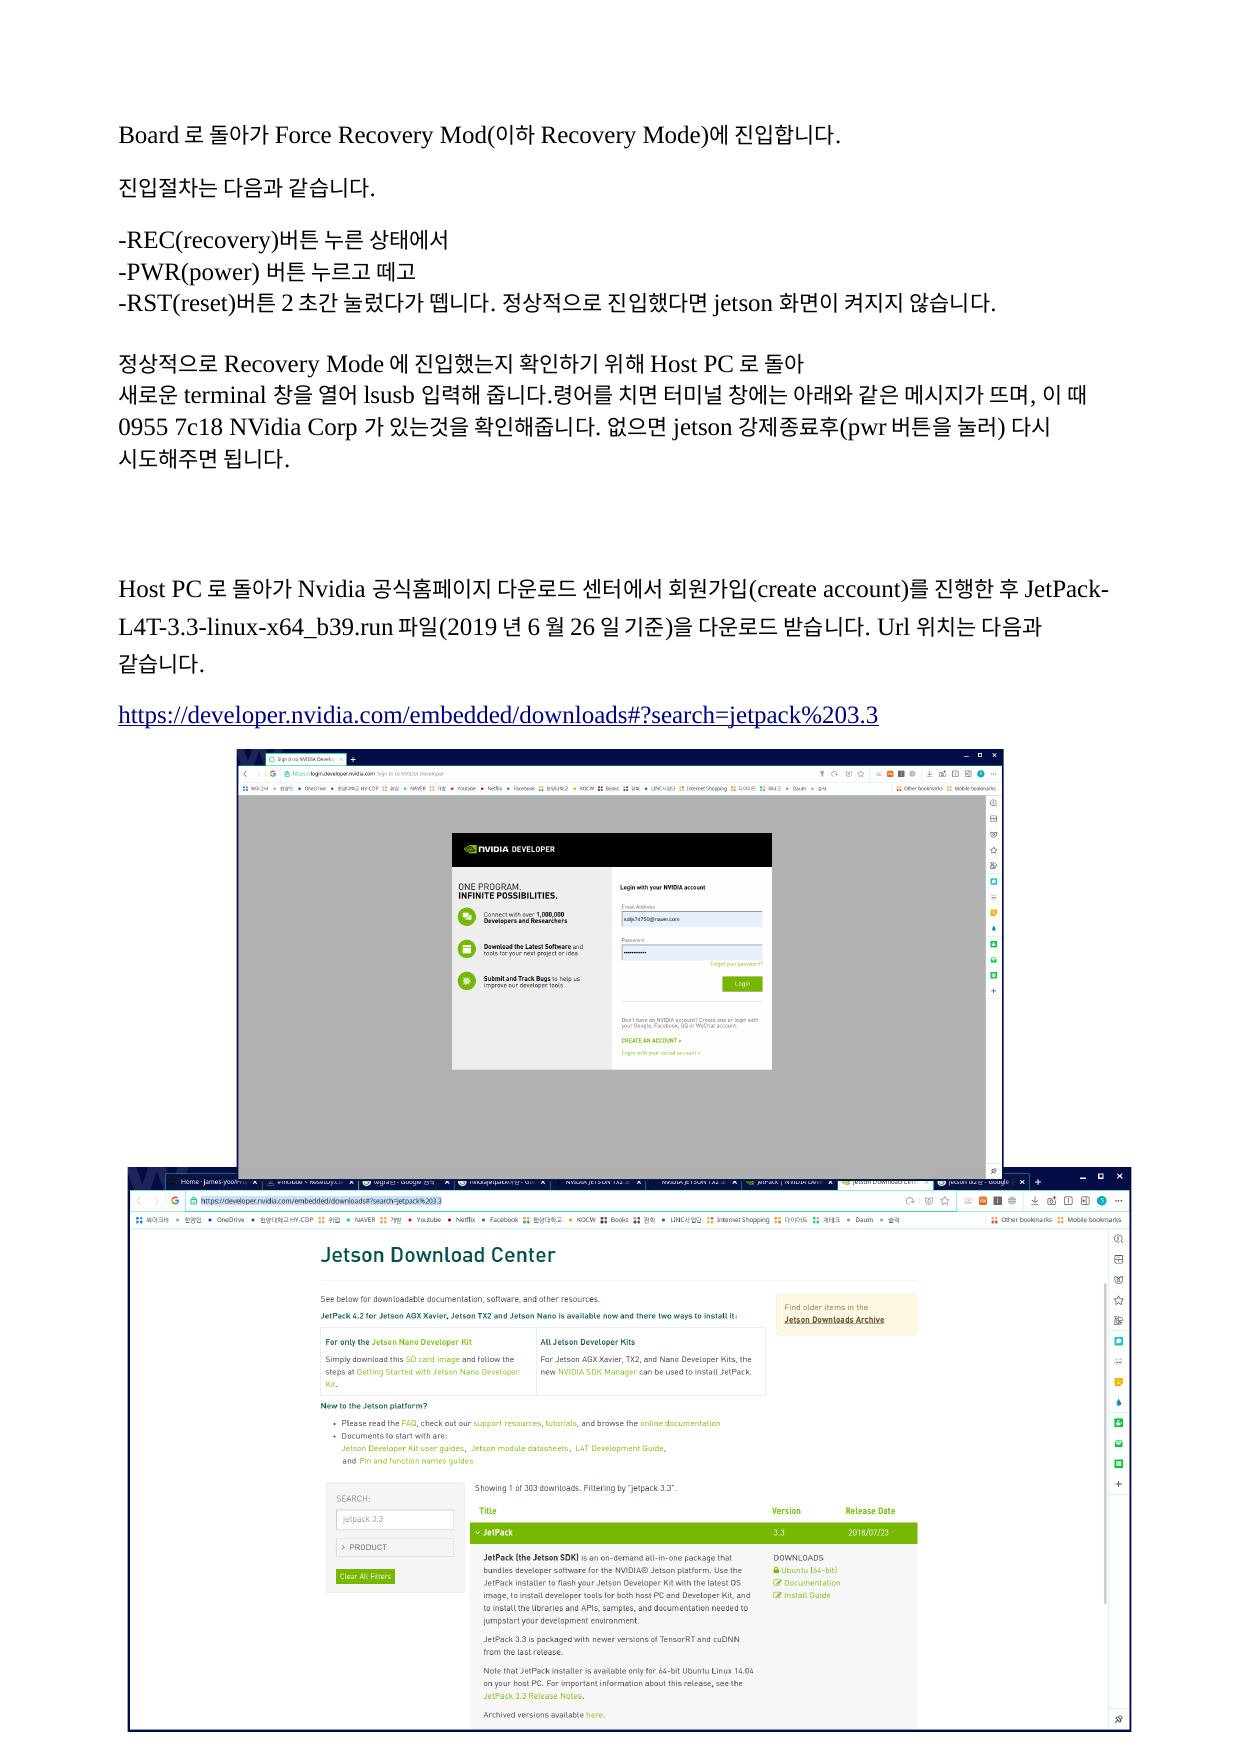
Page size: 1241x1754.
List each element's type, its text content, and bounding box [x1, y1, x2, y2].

picture [127, 749, 1132, 1732]
text -PWR(power) 버튼 누르고 떼고 [118, 255, 1122, 286]
text -REC(recovery)버튼 누른 상태에서 [118, 223, 1122, 255]
text 진입절차는 다음과 같습니다. [118, 171, 1122, 202]
text Board로 돌아가 Force Recovery Mod(이하 Recovery Mode)에 진입합니다. [118, 118, 1122, 150]
text 정상적으로 Recovery Mode에 진입했는지 확인하기 위해 Host PC로 돌아 [118, 347, 1122, 378]
text -RST(reset)버튼 2초간 눌렀다가 뗍니다. 정상적으로 진입했다면 jetson 화면이 켜지지 않습니다. [118, 286, 1122, 318]
text Host PC로 돌아가 Nvidia 공식홈페이지 다운로드 센터에서 회원가입(create account)를 진행한 후 JetPack-L4T-3.3-linux-x64_b39.run파일(2019년 6월 26일 기준)을 다운로드 받습니다. Url 위치는 다음과 같습니다. [118, 572, 1122, 679]
text https://developer.nvidia.com/embedded/downloads#?search=jetpack%203.3 [118, 700, 1122, 729]
text 새로운 terminal 창을 열어 lsusb 입력해 줍니다.령어를 치면 터미널 창에는 아래와 같은 메시지가 뜨며, 이 때 0955 7c18 NVidia Corp 가 있는것을 확인해줍니다. 없으면 jetson 강제종료후(pwr버튼을 눌러) 다시 시도해주면 됩니다. [118, 378, 1122, 473]
